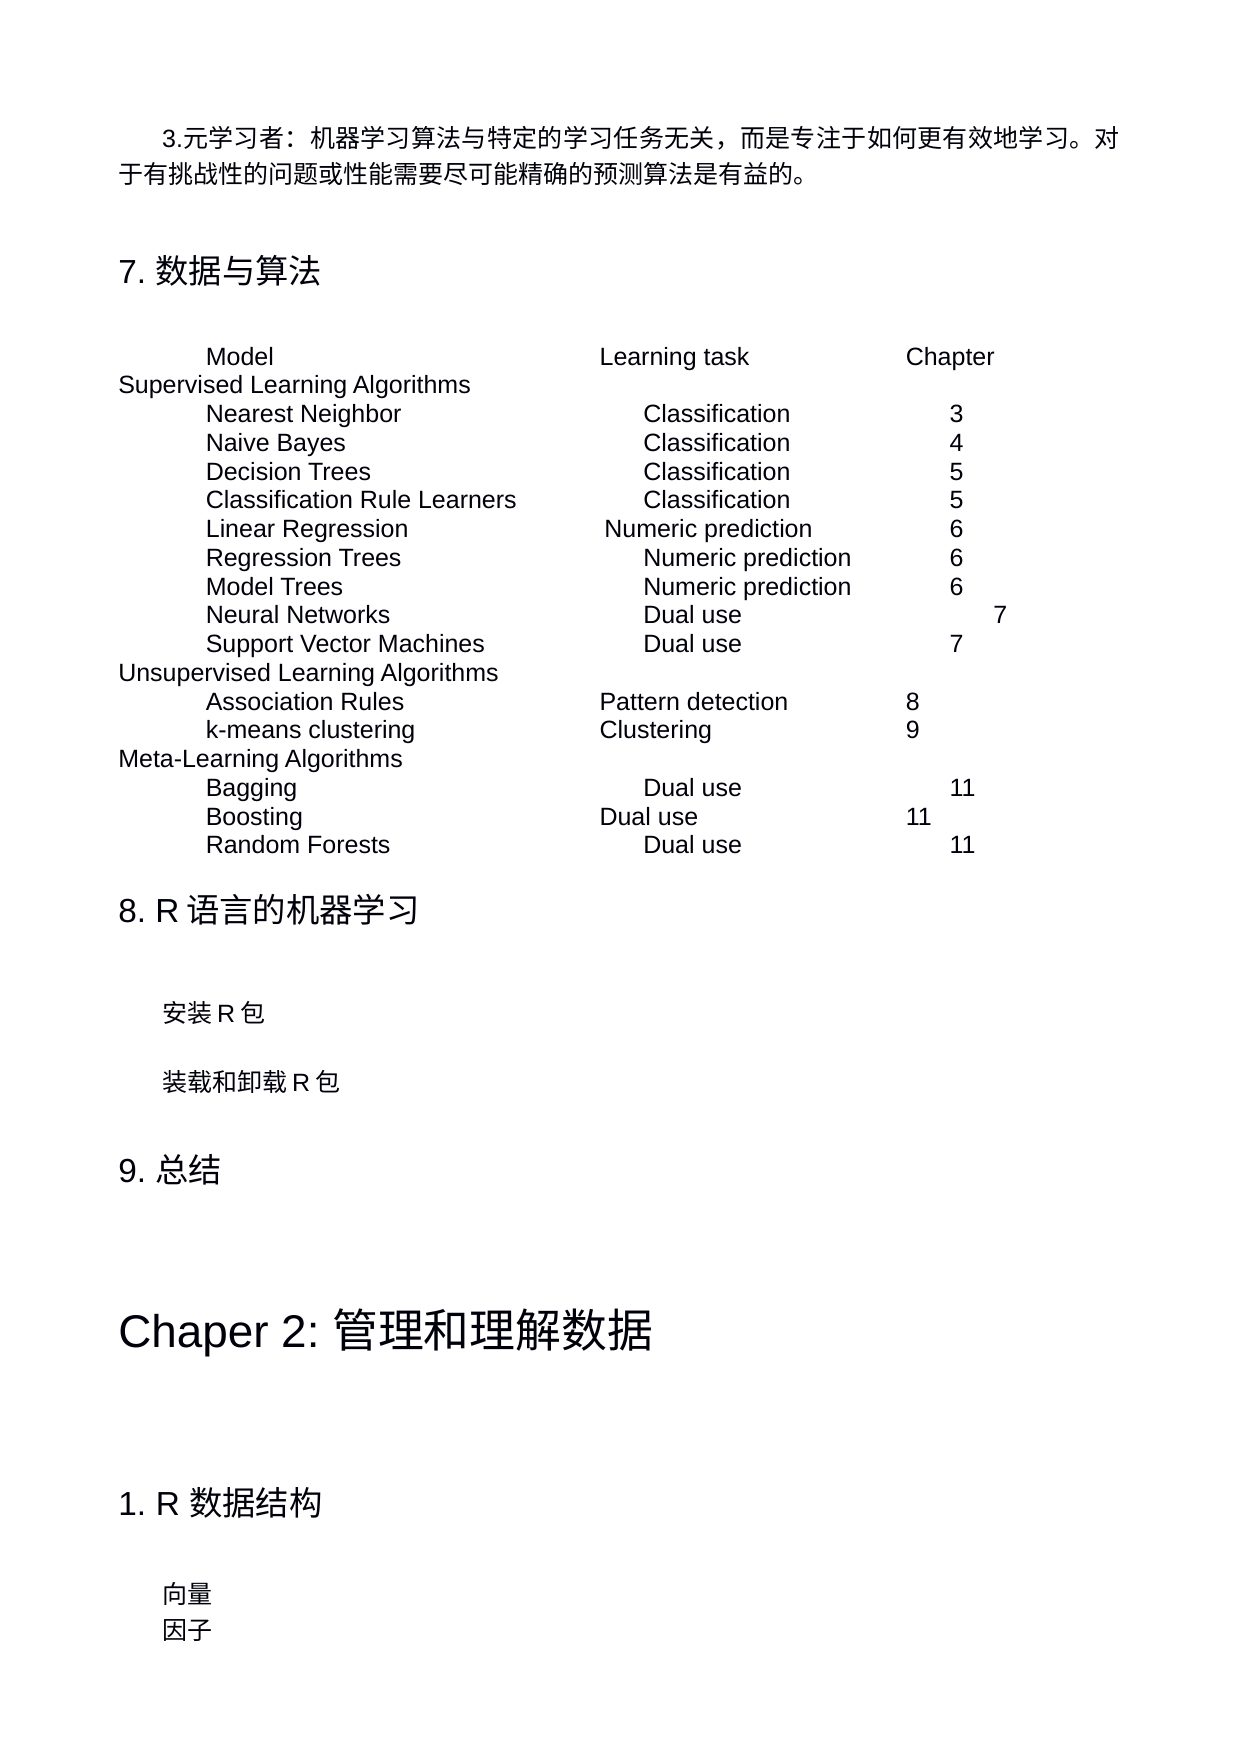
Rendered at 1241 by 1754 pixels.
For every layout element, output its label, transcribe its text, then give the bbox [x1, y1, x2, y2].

text Nearest Neighbor Classification 3 [118, 399, 1122, 428]
subtitle 7. 数据与算法 [118, 244, 1122, 293]
text Association Rules Pattern detection 8 [118, 687, 1122, 715]
text Unsupervised Learning Algorithms [118, 658, 1122, 687]
text Meta-Learning Algorithms [118, 744, 1122, 773]
text Model Trees Numeric prediction 6 [118, 572, 1122, 600]
text Boosting Dual use 11 [118, 802, 1122, 830]
text k-means clustering Clustering 9 [118, 715, 1122, 744]
text Decision Trees Classification 5 [118, 457, 1122, 485]
text Neural Networks Dual use 7 [118, 600, 1122, 629]
text Linear Regression Numeric prediction 6 [118, 514, 1122, 543]
text Bagging Dual use 11 [118, 773, 1122, 802]
subtitle 装载和卸载R包 [118, 1062, 1122, 1099]
text Naive Bayes Classification 4 [118, 428, 1122, 457]
list R 数据结构 [118, 1477, 1122, 1525]
text Model Learning task Chapter [118, 342, 1122, 370]
text Random Forests Dual use 11 [118, 830, 1122, 859]
text Regression Trees Numeric prediction 6 [118, 543, 1122, 572]
subtitle Chaper 2: 管理和理解数据 [118, 1294, 1122, 1361]
subtitle 安装R包 [118, 994, 1122, 1030]
subtitle 8. R语言的机器学习 [118, 884, 1122, 932]
text Classification Rule Learners Classification 5 [118, 485, 1122, 514]
text 因子 [118, 1611, 1122, 1647]
subtitle 9. 总结 [118, 1143, 1122, 1192]
text 3.元学习者：机器学习算法与特定的学习任务无关，而是专注于如何更有效地学习。对于有挑战性的问题或性能需要尽可能精确的预测算法是有益的。 [118, 118, 1122, 191]
text Supervised Learning Algorithms [118, 370, 1122, 399]
text Support Vector Machines Dual use 7 [118, 629, 1122, 658]
text 向量 [118, 1574, 1122, 1611]
